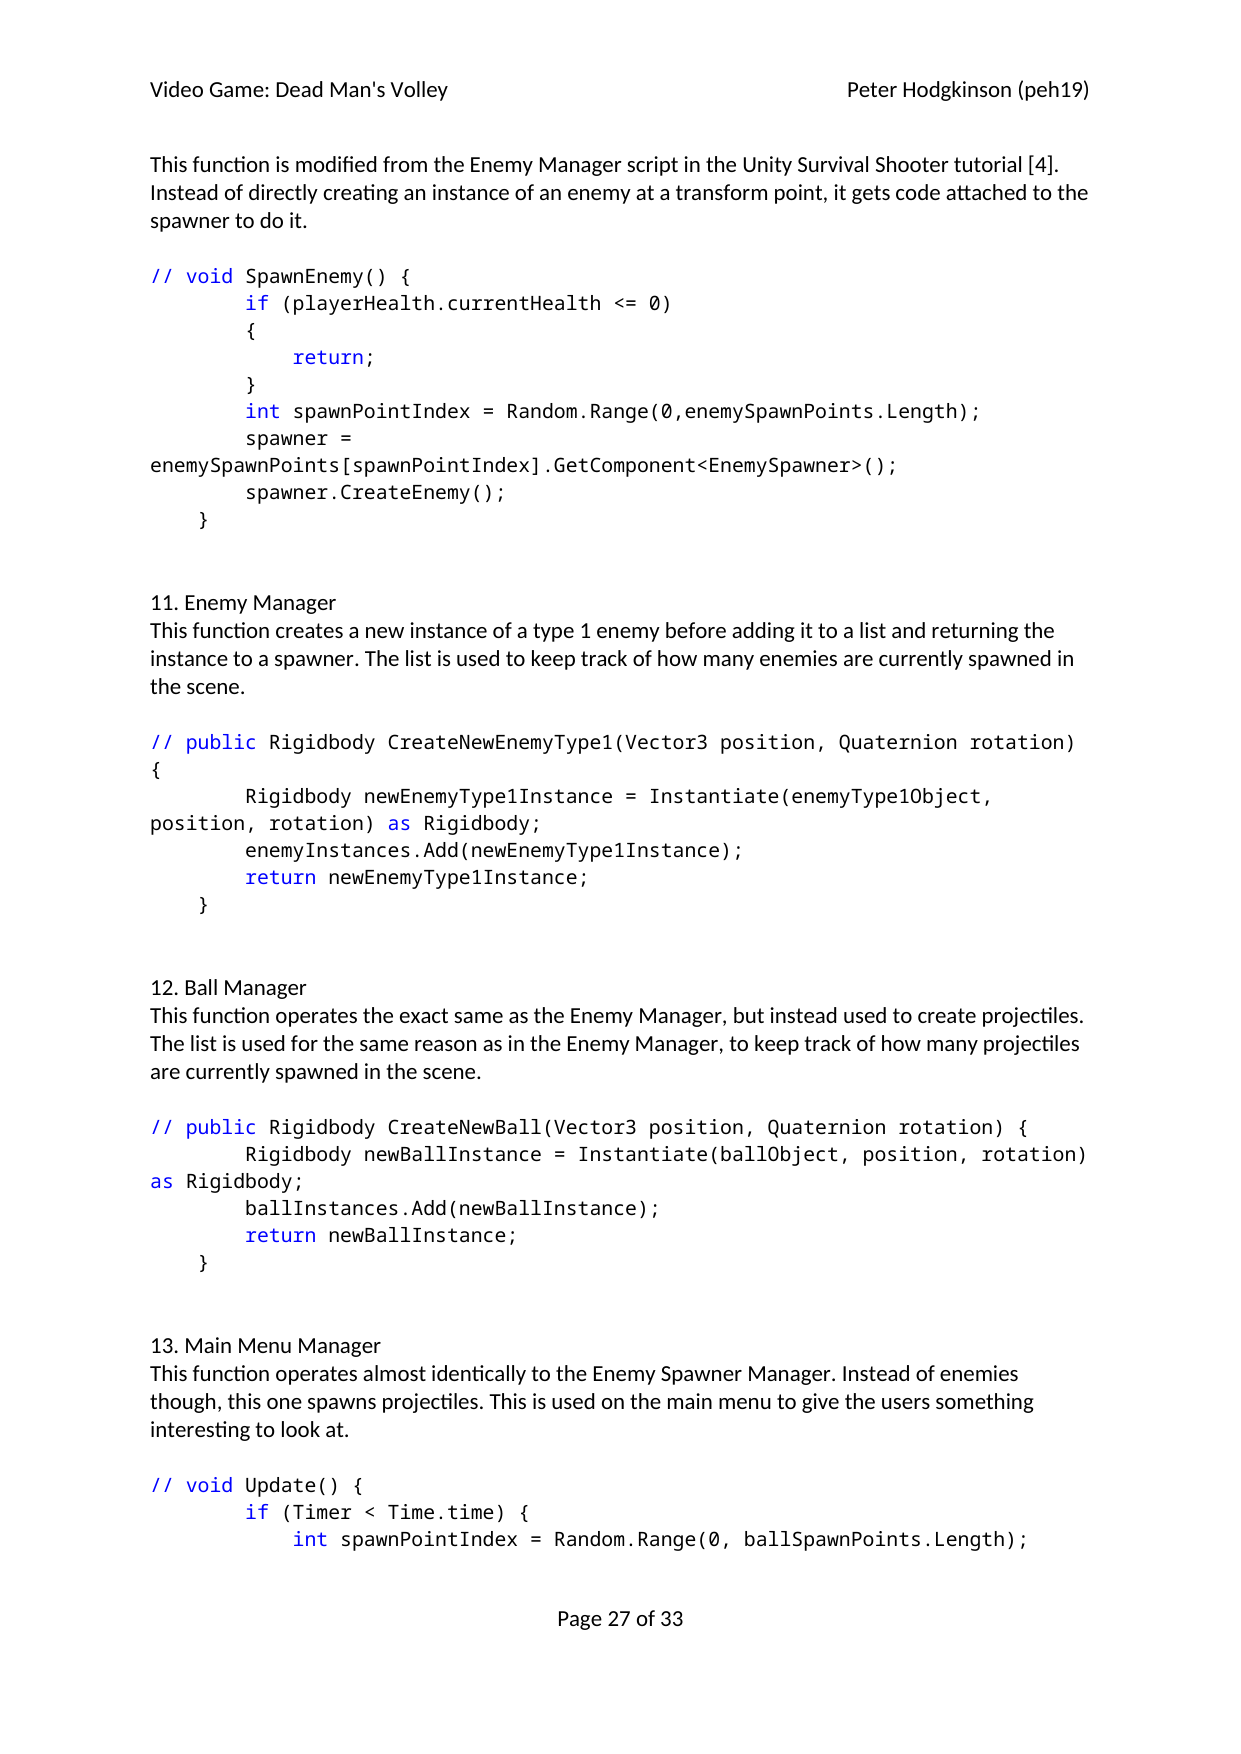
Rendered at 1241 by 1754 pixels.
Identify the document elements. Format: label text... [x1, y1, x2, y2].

text enemyInstances.Add(newEnemyType1Instance); [150, 836, 1090, 863]
text // public Rigidbody CreateNewBall(Vector3 position, Quaternion rotation) { [150, 1113, 1090, 1140]
text This function operates the exact same as the Enemy Manager, but instead used to create projectiles. The list is used for the same reason as in the Enemy Manager, to keep track of how many projectiles are currently spawned in the scene. [150, 1001, 1090, 1085]
text spawner.CreateEnemy(); [150, 478, 1090, 505]
text spawner = enemySpawnPoints[spawnPointIndex].GetComponent<EnemySpawner>(); [150, 424, 1090, 478]
text int spawnPointIndex = Random.Range(0,enemySpawnPoints.Length); [150, 397, 1090, 424]
text This function is modified from the Enemy Manager script in the Unity Survival Shooter tutorial [4]. Instead of directly creating an instance of an enemy at a transform point, it gets code attached to the spawner to do it. [150, 150, 1090, 234]
text 11. Enemy Manager [150, 588, 1090, 616]
text 12. Ball Manager [150, 973, 1090, 1001]
text // public Rigidbody CreateNewEnemyType1(Vector3 position, Quaternion rotation) { [150, 728, 1090, 782]
text } [150, 890, 1090, 917]
text // void SpawnEnemy() { [150, 262, 1090, 289]
text } [150, 370, 1090, 397]
text // void Update() { [150, 1471, 1090, 1498]
text Rigidbody newBallInstance = Instantiate(ballObject, position, rotation) as Rigidbody; [150, 1140, 1090, 1194]
text if (playerHealth.currentHealth <= 0) [150, 289, 1090, 316]
text return; [150, 343, 1090, 370]
text int spawnPointIndex = Random.Range(0, ballSpawnPoints.Length); [150, 1525, 1090, 1552]
text } [150, 1248, 1090, 1275]
text This function operates almost identically to the Enemy Spawner Manager. Instead of enemies though, this one spawns projectiles. This is used on the main menu to give the users something interesting to look at. [150, 1359, 1090, 1443]
text return newEnemyType1Instance; [150, 863, 1090, 890]
text { [150, 316, 1090, 343]
text Rigidbody newEnemyType1Instance = Instantiate(enemyType1Object, position, rotation) as Rigidbody; [150, 782, 1090, 836]
text ballInstances.Add(newBallInstance); [150, 1194, 1090, 1221]
text 13. Main Menu Manager [150, 1331, 1090, 1359]
text if (Timer < Time.time) { [150, 1498, 1090, 1525]
text } [150, 505, 1090, 532]
text return newBallInstance; [150, 1221, 1090, 1248]
text This function creates a new instance of a type 1 enemy before adding it to a list and returning the instance to a spawner. The list is used to keep track of how many enemies are currently spawned in the scene. [150, 616, 1090, 700]
